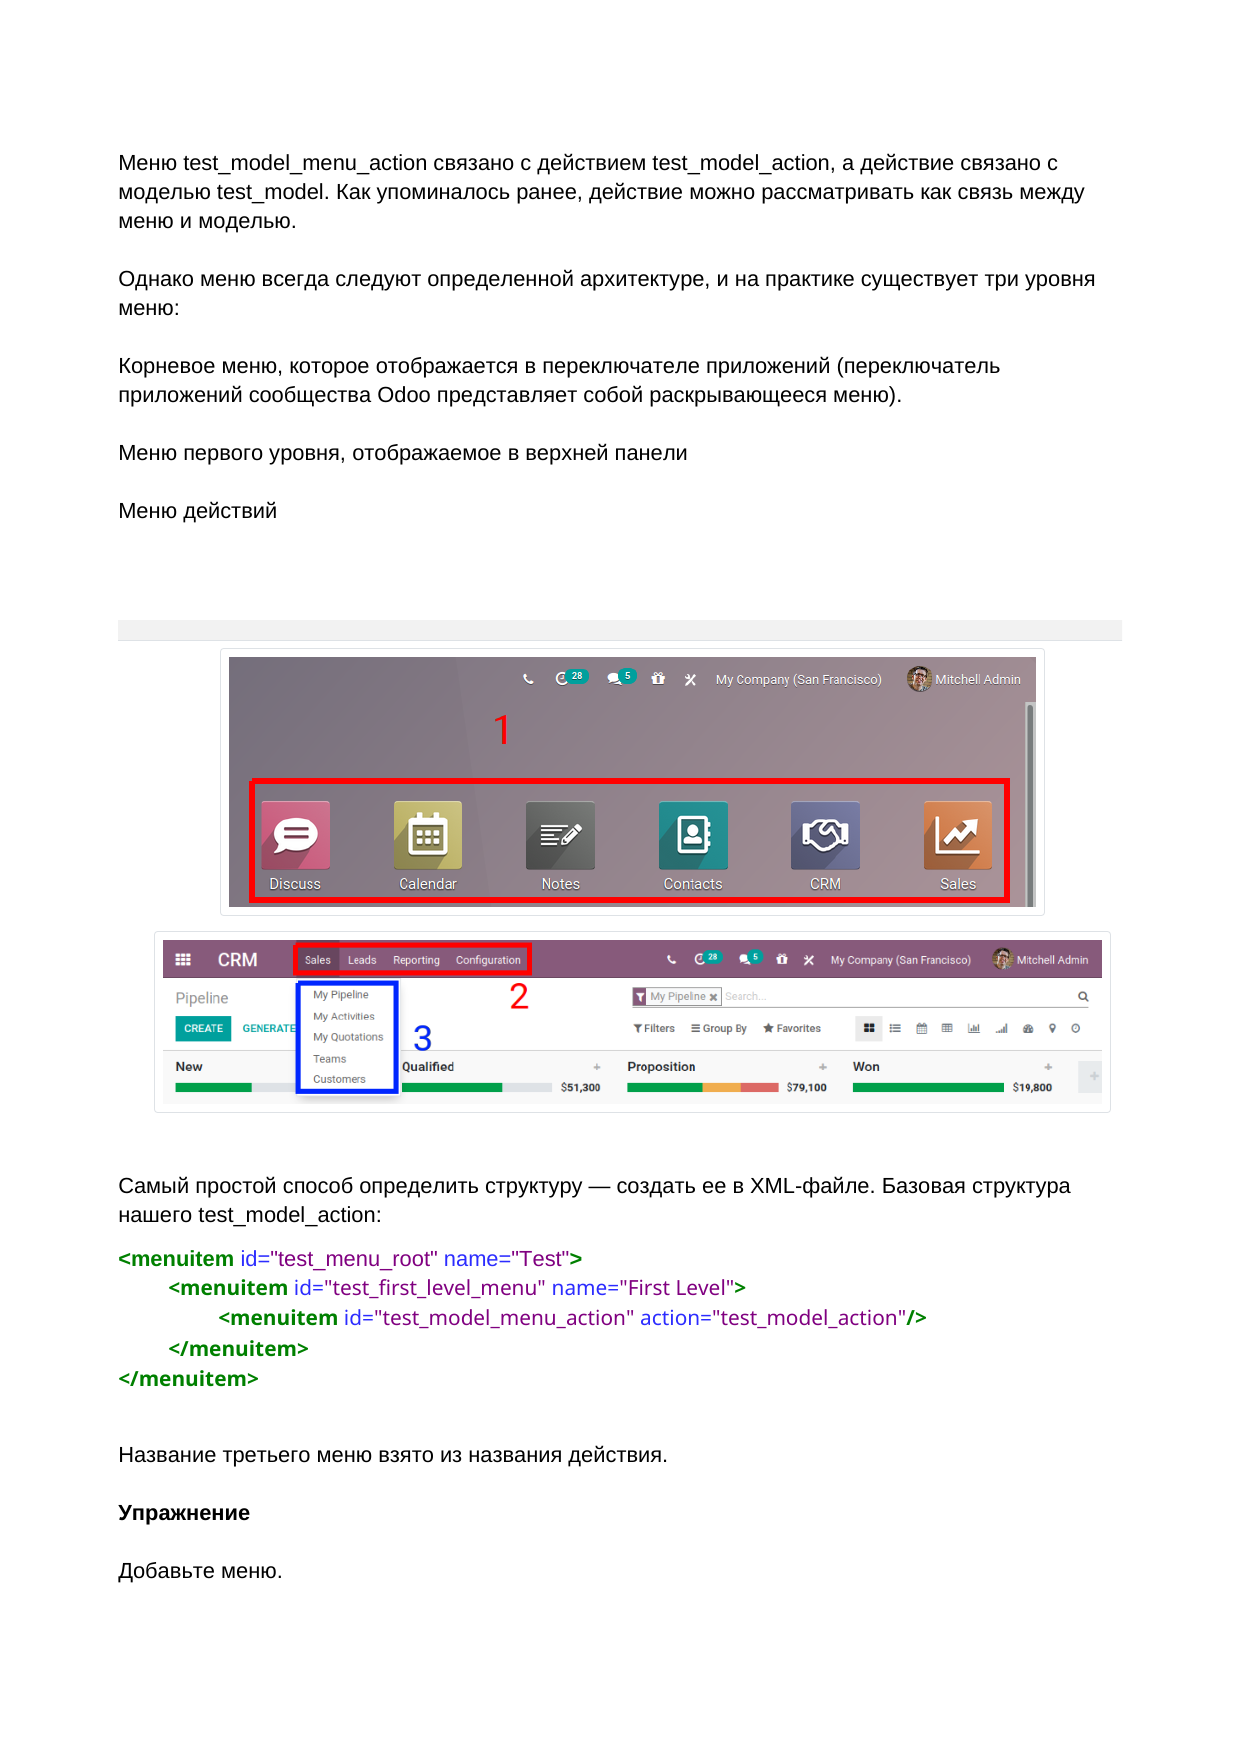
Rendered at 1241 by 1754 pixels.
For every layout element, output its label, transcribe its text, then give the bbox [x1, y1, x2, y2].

text Меню test_model_menu_action связано с действием test_model_action, а действие связано с моделью test_model. Как упоминалось ранее, действие можно рассматривать как связь между меню и моделью. Однако меню всегда следуют определенной архитектуре, и на практике существует три уровня меню: Корневое меню, которое отображается в переключателе приложений (переключатель приложений сообщества Odoo представляет собой раскрывающееся меню). Меню первого уровня, отображаемое в верхней панели Меню действий [118, 150, 1122, 523]
text <menuitem id="test_model_menu_action" action="test_model_action"/> [118, 1303, 1122, 1332]
text <menuitem id="test_menu_root" name="Test"> [118, 1246, 1122, 1271]
text <menuitem id="test_first_level_menu" name="First Level"> [118, 1273, 1122, 1301]
text Самый простой способ определить структуру — создать ее в XML-файле. Базовая структура нашего test_model_action: [118, 1119, 1122, 1227]
text Название третьего меню взято из названия действия. Упражнение Добавьте меню. [118, 1442, 1122, 1612]
text </menuitem> [118, 1334, 1122, 1362]
text </menuitem> [118, 1364, 1122, 1393]
picture [118, 620, 1123, 1119]
